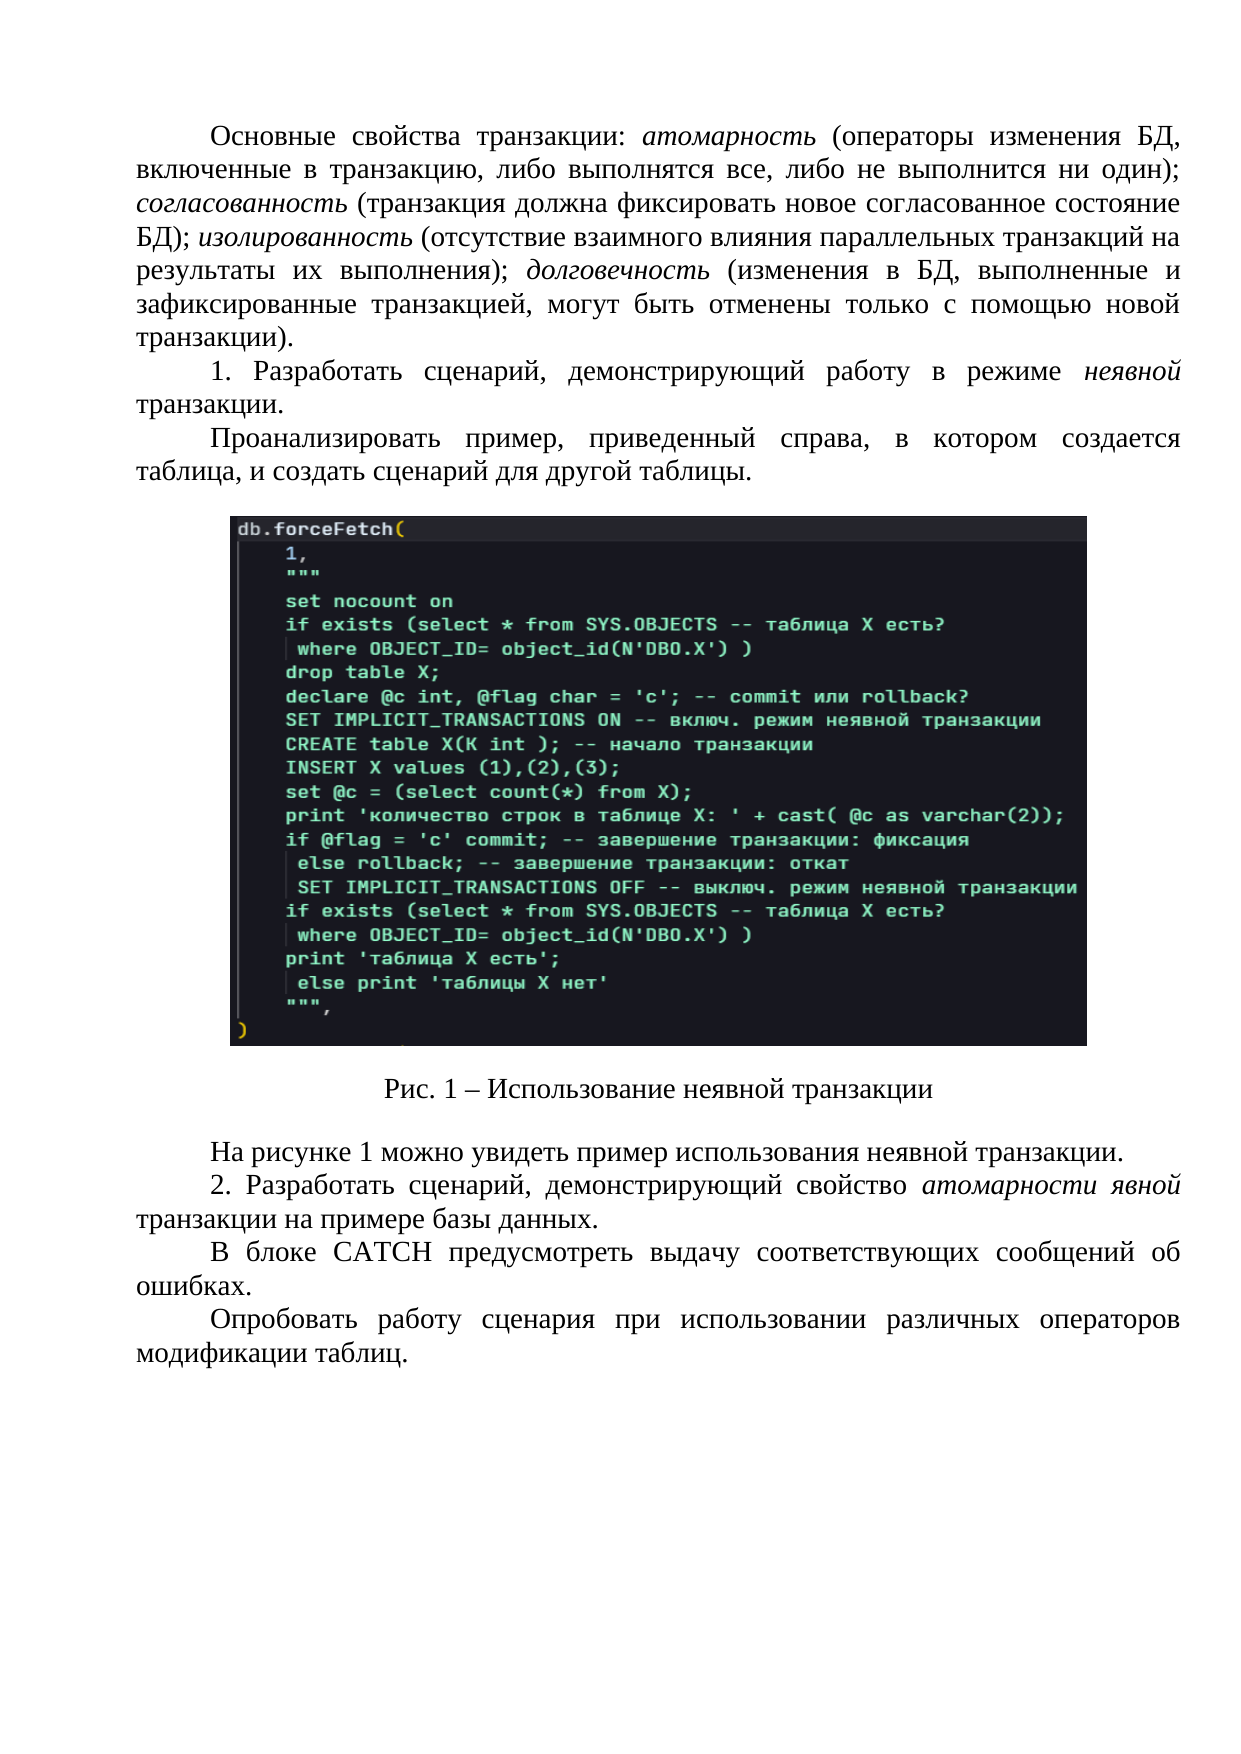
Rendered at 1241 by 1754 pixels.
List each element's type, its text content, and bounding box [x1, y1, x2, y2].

text Основные свойства транзакции: атомарность (операторы изменения БД, включенные в транзакцию, либо выполнятся все, либо не выполнится ни один); согласованность (транзакция должна фиксировать новое согласованное состояние БД); изолированность (отсутствие взаимного влияния параллельных транзакций на результаты их выполнения); долговечность (изменения в БД, выполненные и зафиксированные транзакцией, могут быть отменены только с помощью новой транзакции). [136, 118, 1181, 353]
text Проанализировать пример, приведенный справа, в котором создается таблица, и создать сценарий для другой таблицы. [136, 420, 1181, 487]
text На рисунке 1 можно увидеть пример использования неявной транзакции. [136, 1134, 1181, 1167]
text Опробовать работу сценария при использовании различных операторов модификации таблиц. [136, 1301, 1181, 1368]
text В блоке CATCH предусмотреть выдачу соответствующих сообщений об ошибках. [136, 1234, 1181, 1301]
picture [230, 516, 1087, 1046]
text 1. Разработать сценарий, демонстрирующий работу в режиме неявной транзакции. [136, 353, 1181, 420]
text Рис. 1 – Использование неявной транзакции [136, 1071, 1181, 1104]
text 2. Разработать сценарий, демонстрирующий свойство атомарности явной транзакции на примере базы данных. [136, 1167, 1181, 1234]
